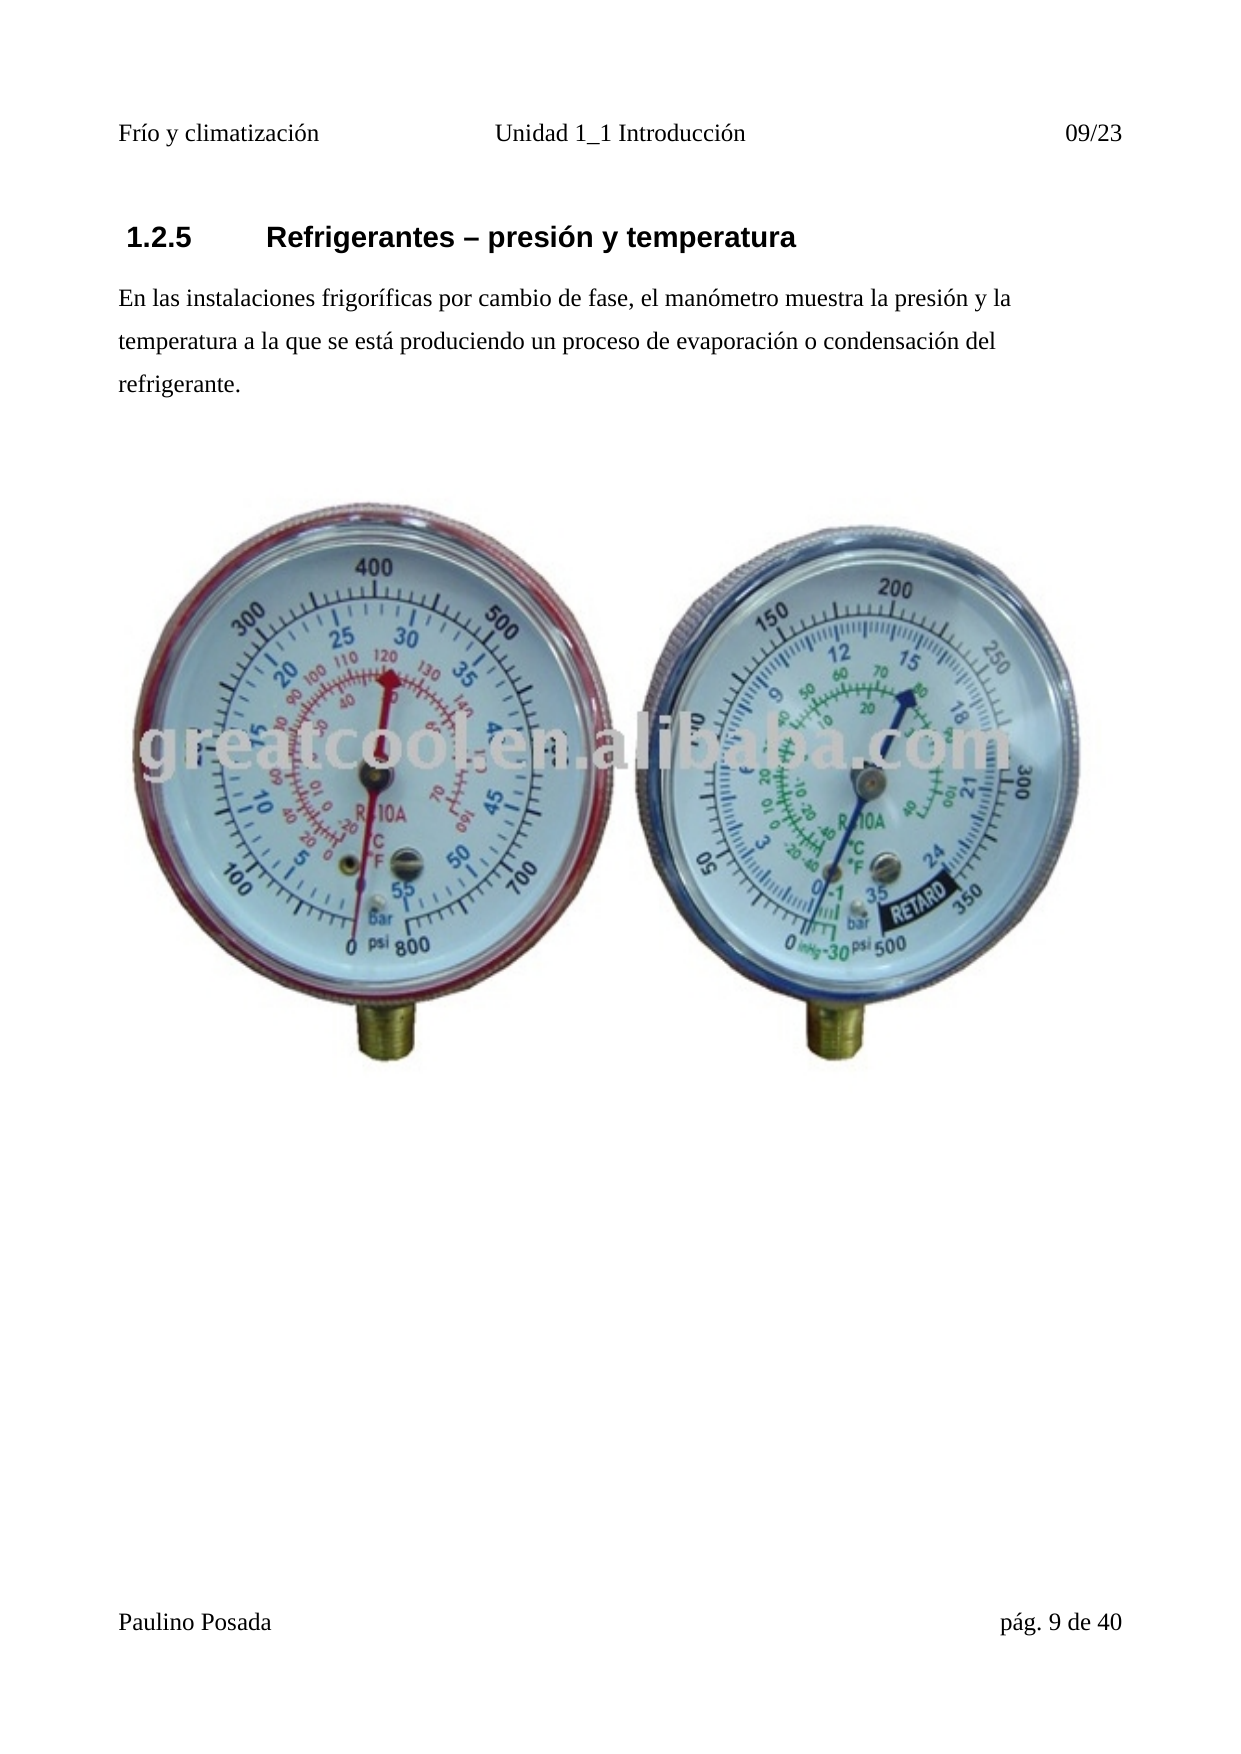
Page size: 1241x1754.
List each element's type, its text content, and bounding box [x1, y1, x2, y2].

text En las instalaciones frigoríficas por cambio de fase, el manómetro muestra la presión y la temperatura a la que se está produciendo un proceso de evaporación o condensación del refrigerante. [118, 283, 1122, 398]
picture [118, 426, 1122, 1097]
subtitle Refrigerantes – presión y temperatura [118, 220, 1122, 253]
